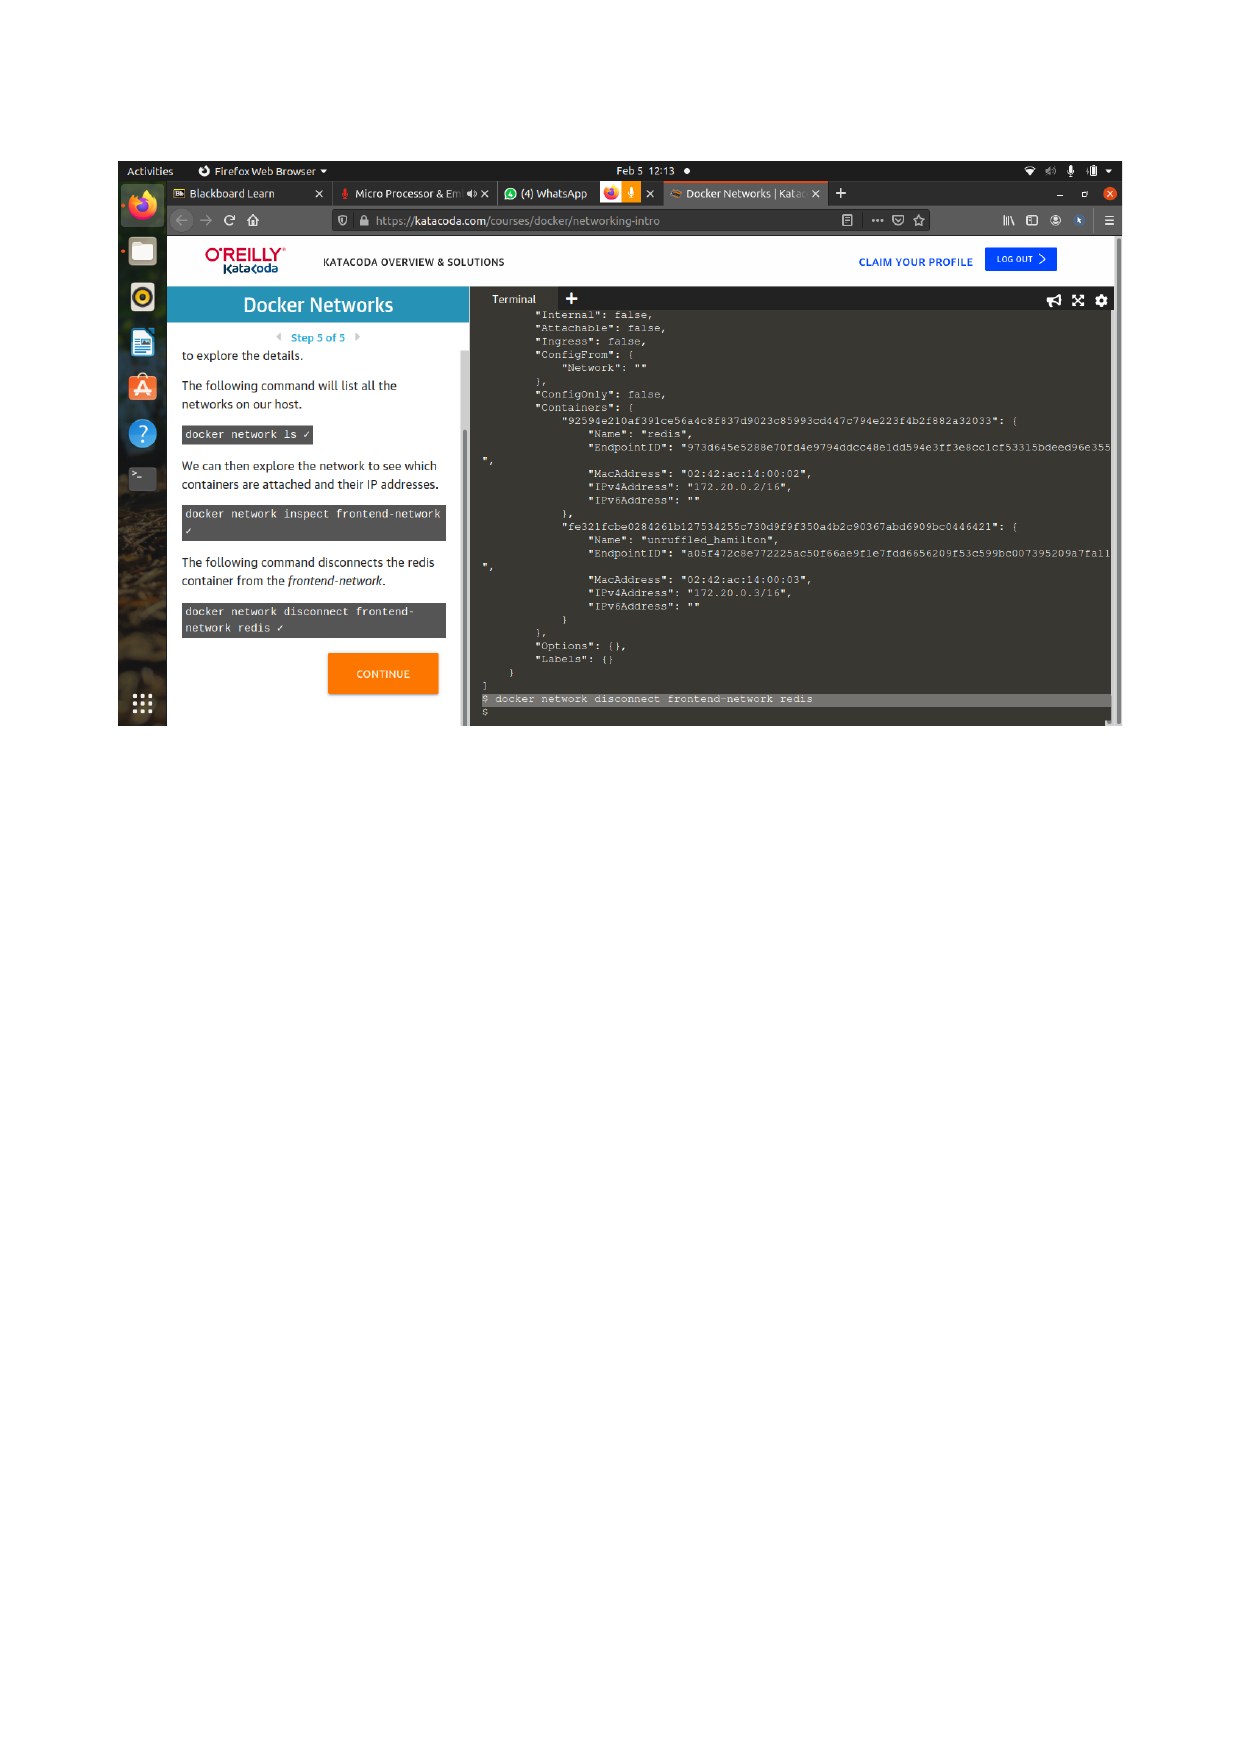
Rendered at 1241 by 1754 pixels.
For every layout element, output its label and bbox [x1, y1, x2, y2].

picture [118, 161, 1123, 726]
